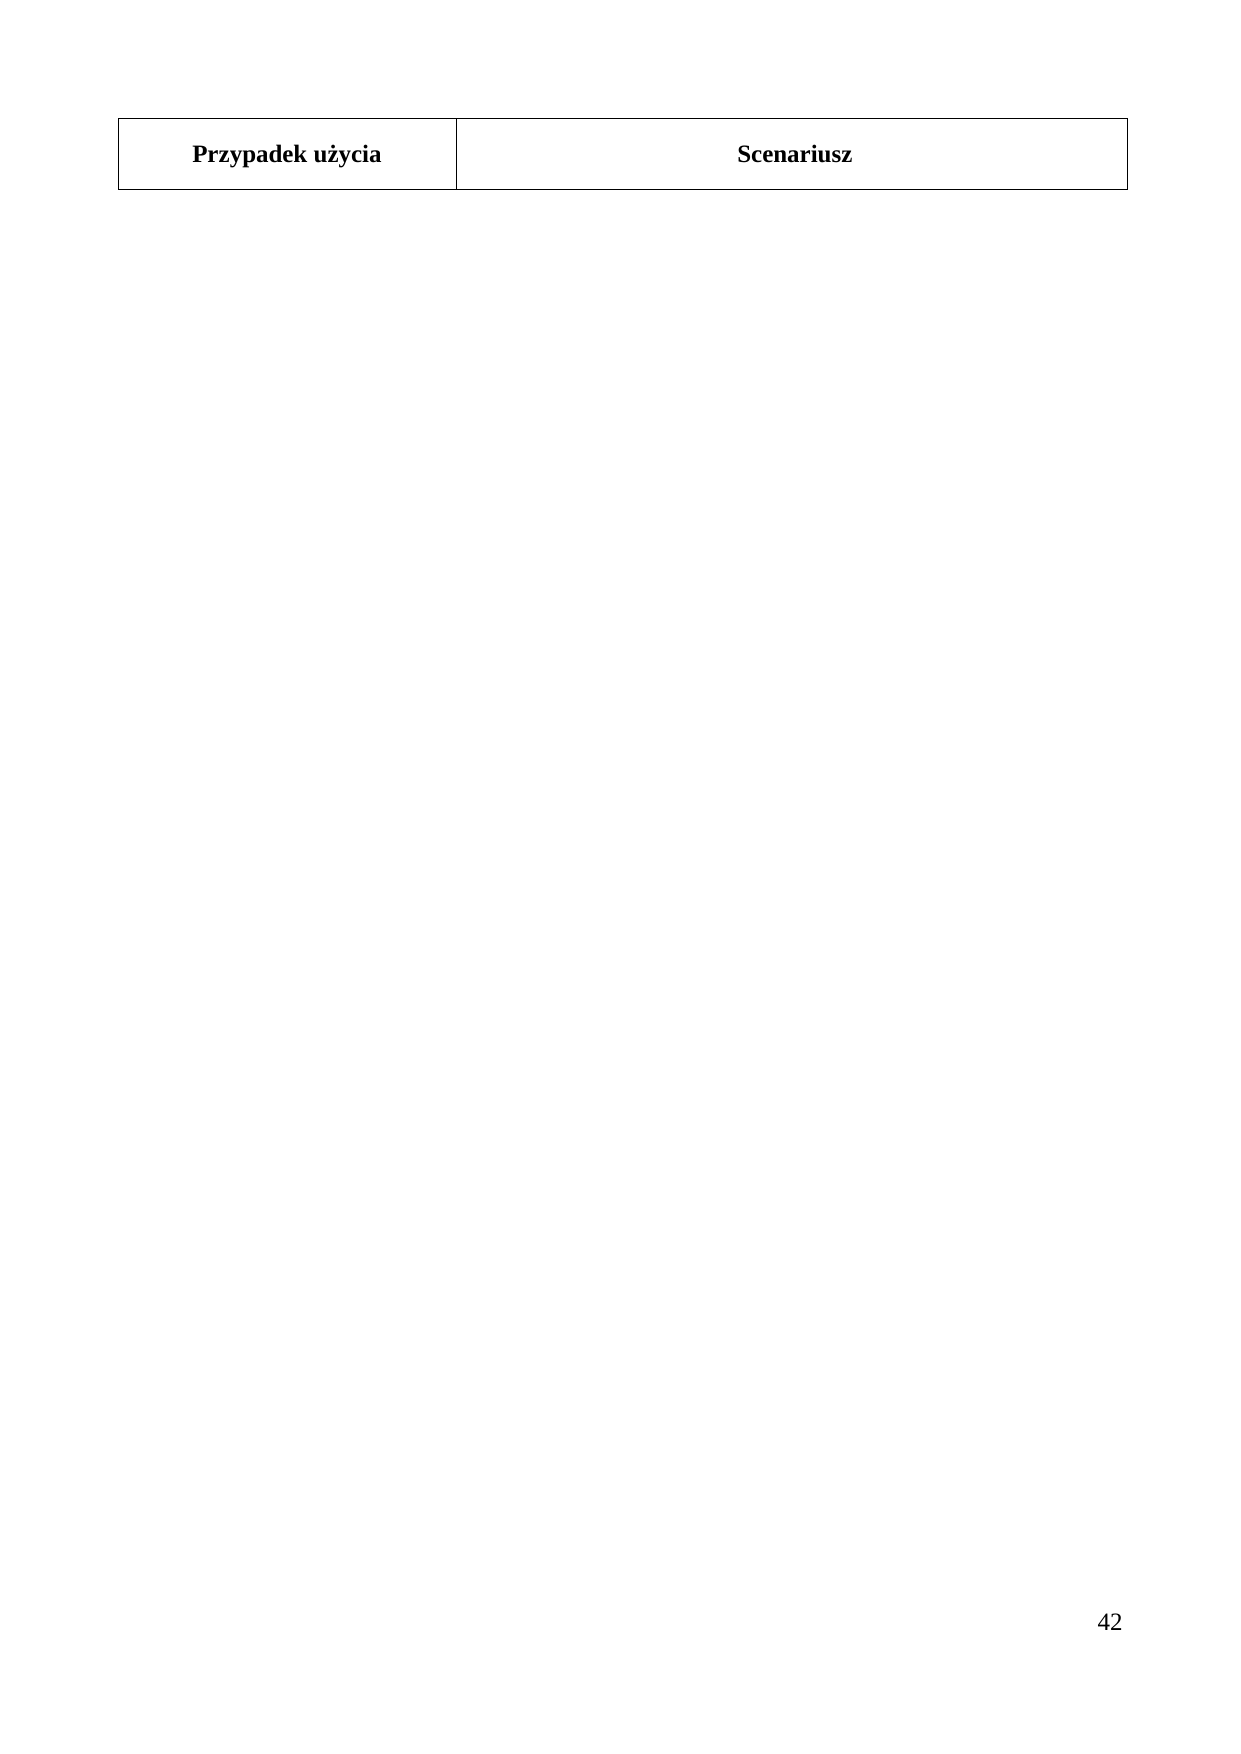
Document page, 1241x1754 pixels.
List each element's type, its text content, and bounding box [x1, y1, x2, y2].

table_header Przypadek użycia [119, 119, 456, 189]
table_header Scenariusz [457, 119, 1127, 189]
